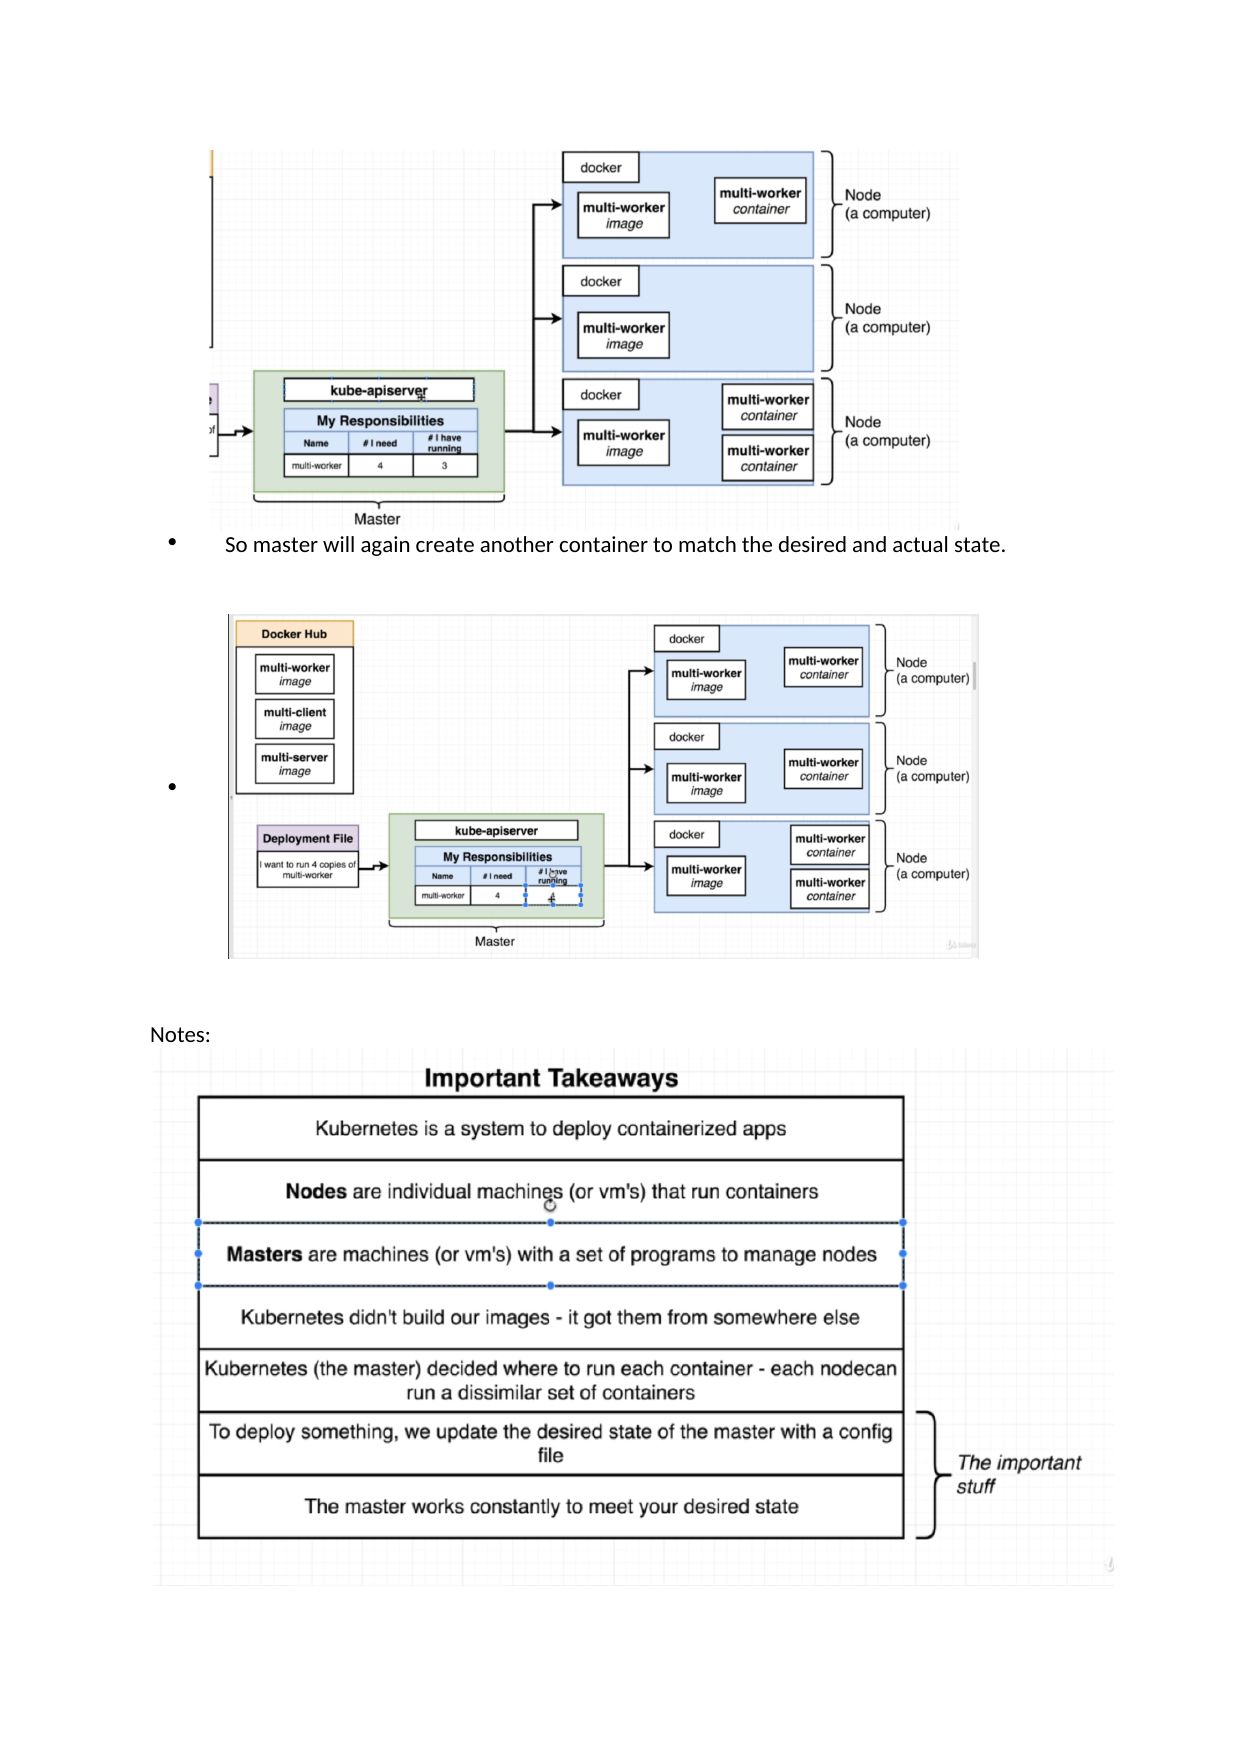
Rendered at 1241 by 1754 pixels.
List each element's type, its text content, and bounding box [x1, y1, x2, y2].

picture [209, 150, 960, 531]
text Notes: [150, 1020, 1090, 1048]
picture [228, 614, 979, 959]
list So master will again create another container to match the desired and actual state. [169, 531, 1090, 559]
picture [153, 1048, 1114, 1586]
